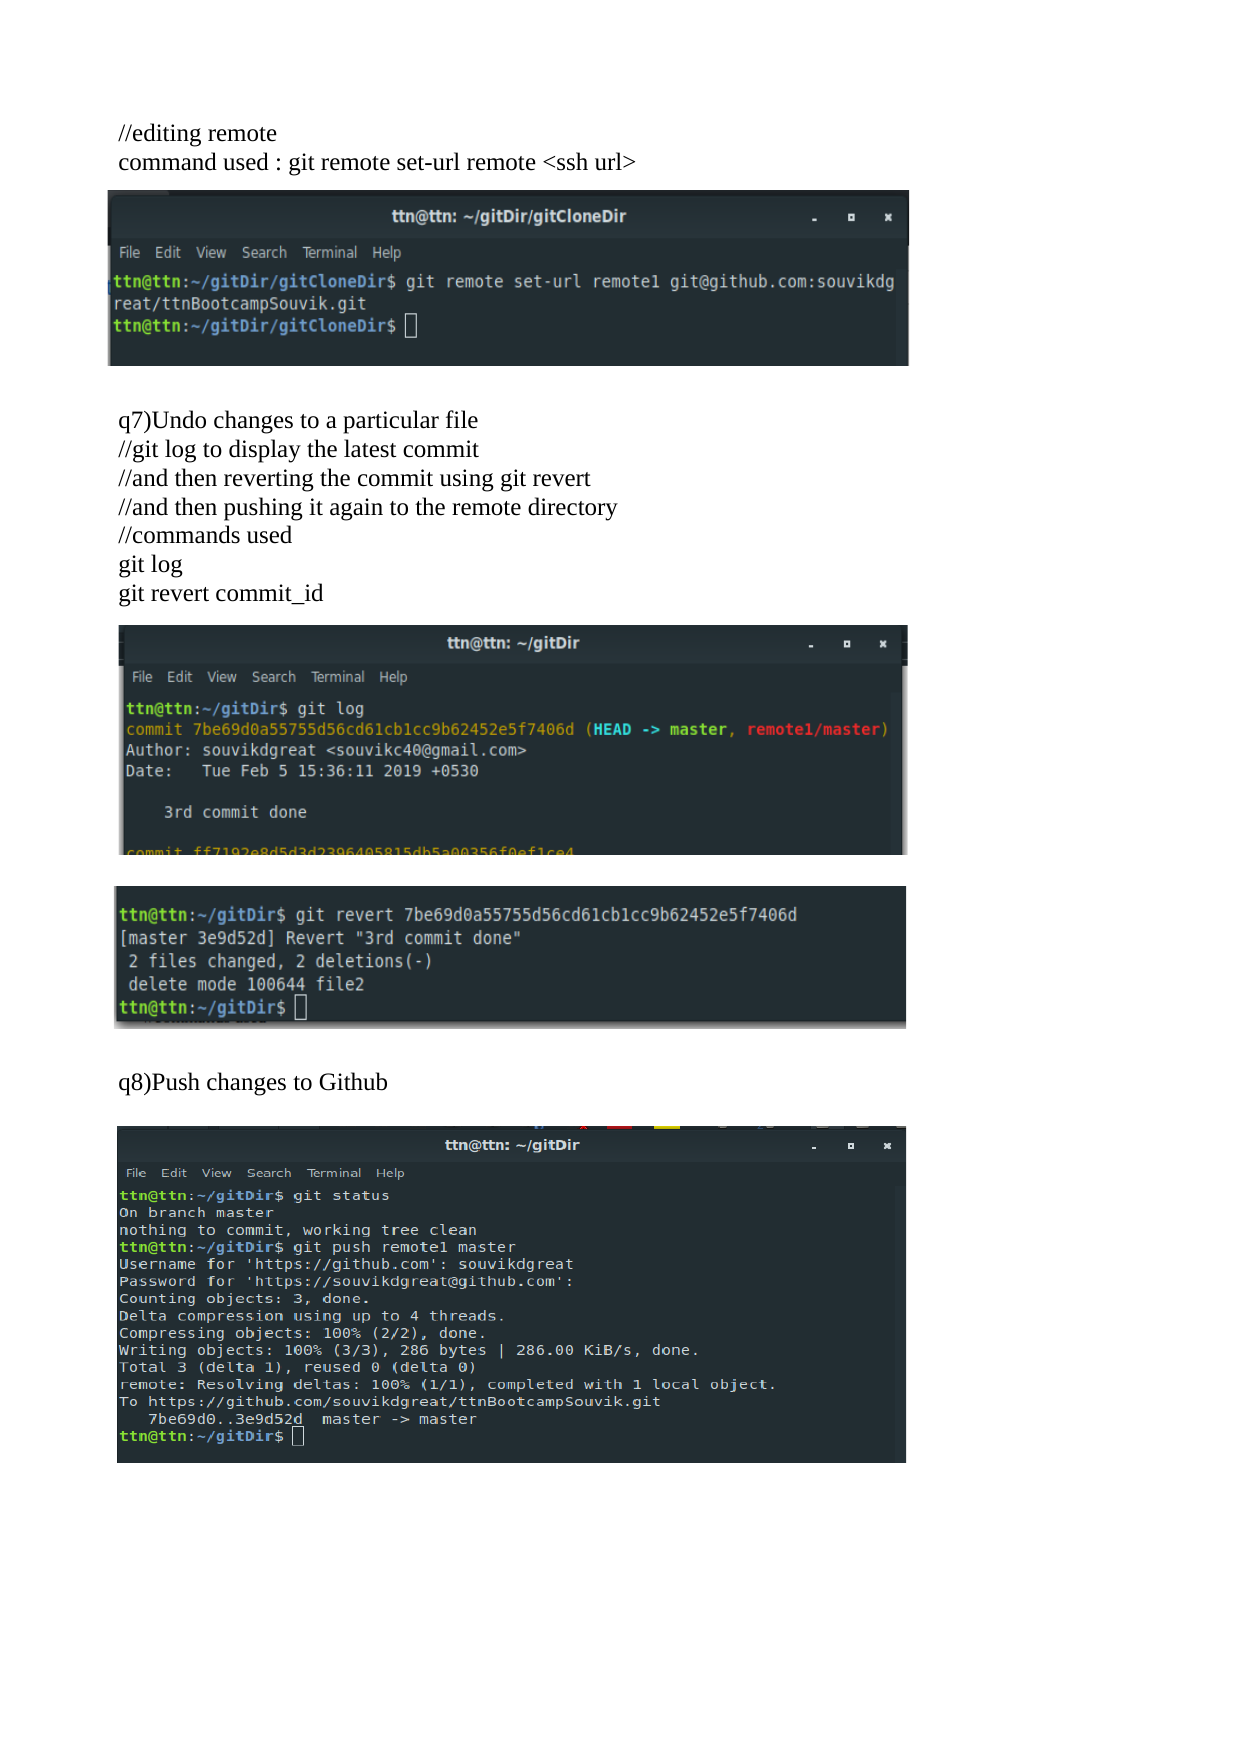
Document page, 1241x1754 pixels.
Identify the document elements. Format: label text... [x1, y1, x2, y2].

picture [118, 625, 908, 855]
text git revert commit_id [118, 578, 1122, 607]
text git log [118, 549, 1122, 578]
text //and then pushing it again to the remote directory [118, 492, 1122, 521]
text //and then reverting the commit using git revert [118, 463, 1122, 492]
text q7)Undo changes to a particular file [118, 406, 1122, 434]
text //commands used [118, 521, 1122, 549]
text q8)Push changes to Github [118, 1067, 1122, 1096]
text //editing remote [118, 118, 1122, 147]
picture [117, 1126, 907, 1463]
picture [113, 891, 907, 1029]
picture [107, 190, 910, 366]
text command used : git remote set-url remote <ssh url> [118, 147, 1122, 176]
text //git log to display the latest commit [118, 434, 1122, 463]
